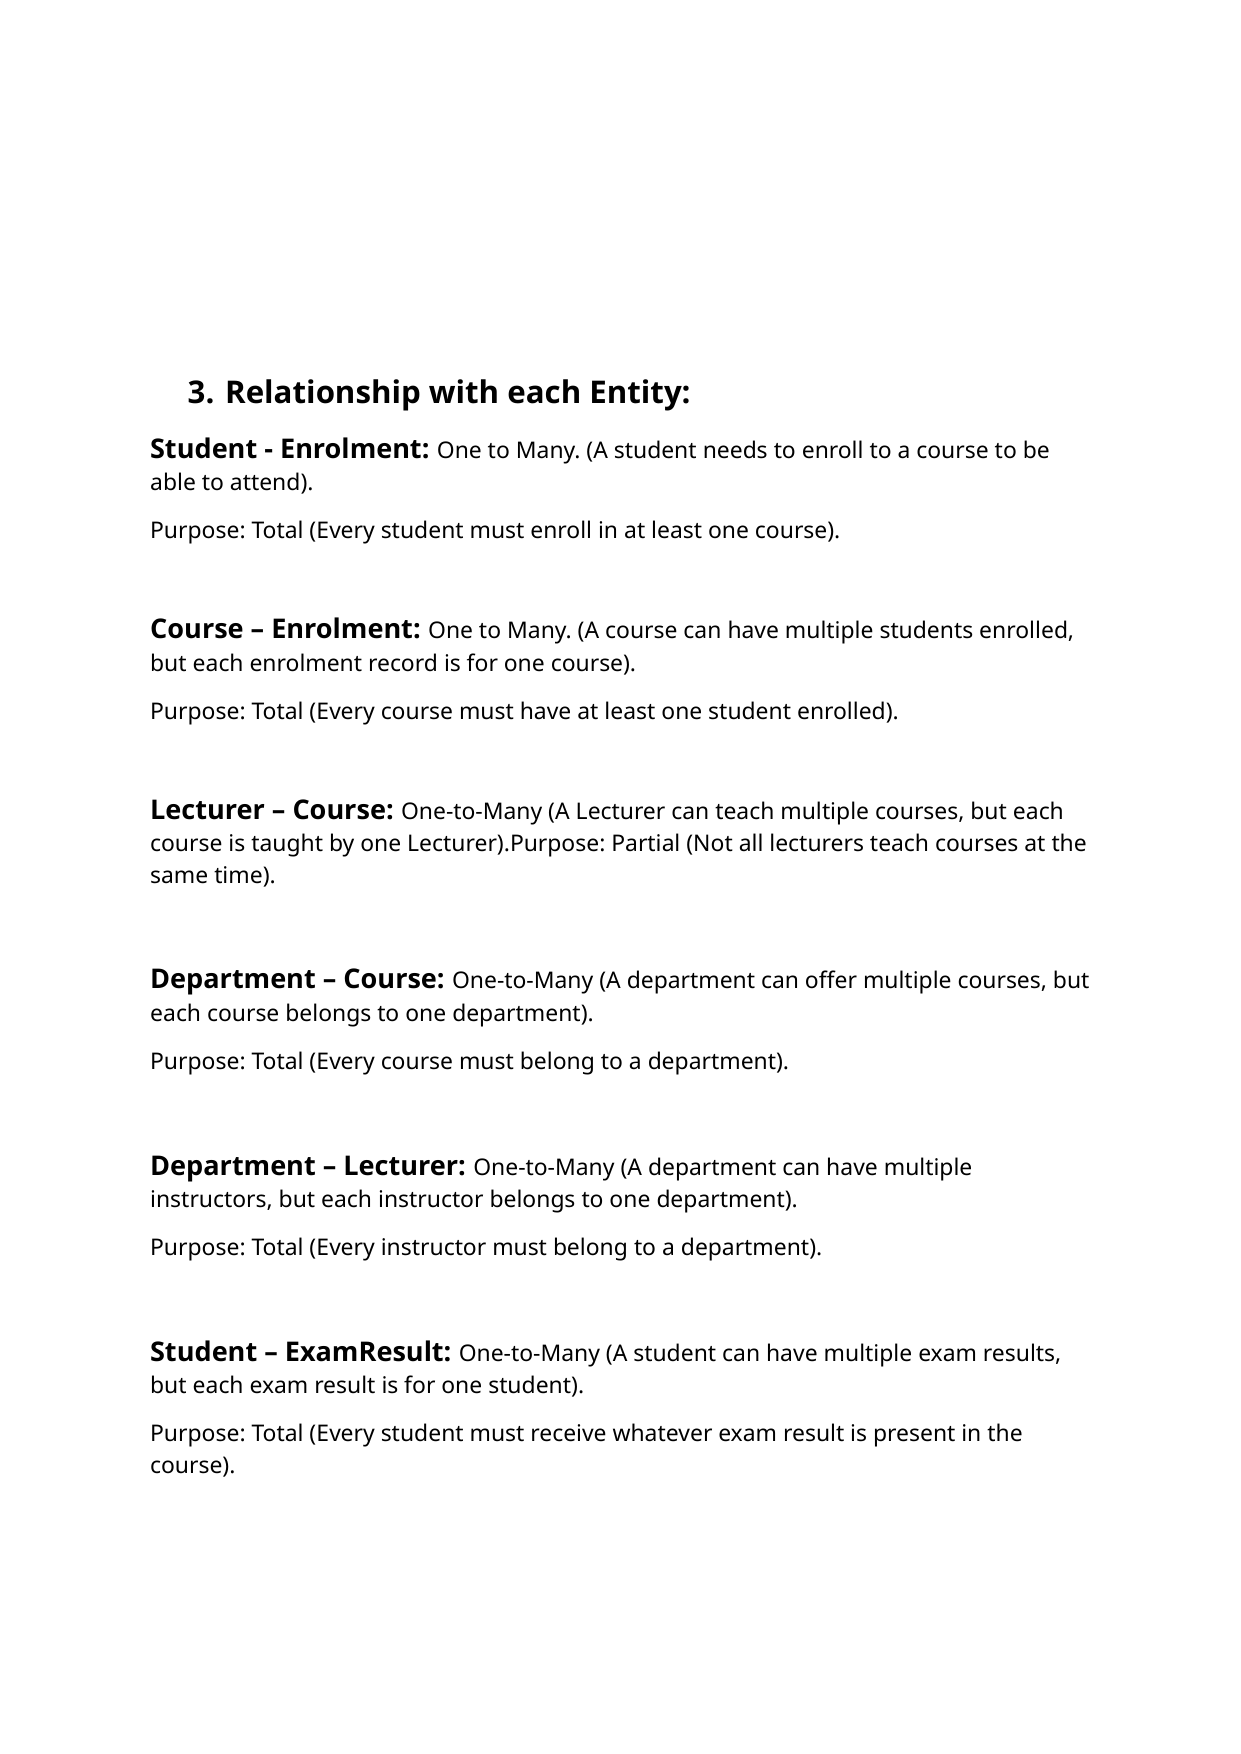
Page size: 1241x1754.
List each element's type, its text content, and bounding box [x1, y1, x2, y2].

list Relationship with each Entity: [187, 370, 1090, 412]
text Course – Enrolment: One to Many. (A course can have multiple students enrolled, but each enrolment record is for one course). [150, 610, 1090, 678]
text Department – Course: One-to-Many (A department can offer multiple courses, but each course belongs to one department). [150, 960, 1090, 1028]
text Purpose: Total (Every course must belong to a department). [150, 1045, 1090, 1076]
text Purpose: Total (Every student must receive whatever exam result is present in the course). [150, 1417, 1090, 1480]
text Student – ExamResult: One-to-Many (A student can have multiple exam results, but each exam result is for one student). [150, 1332, 1090, 1401]
text Purpose: Total (Every student must enroll in at least one course). [150, 514, 1090, 545]
text Purpose: Total (Every instructor must belong to a department). [150, 1231, 1090, 1262]
text Department – Lecturer: One-to-Many (A department can have multiple instructors, but each instructor belongs to one department). [150, 1146, 1090, 1214]
text Student - Enrolment: One to Many. (A student needs to enroll to a course to be able to attend). [150, 429, 1090, 497]
text Lecturer – Course: One-to-Many (A Lecturer can teach multiple courses, but each course is taught by one Lecturer).Purpose: Partial (Not all lecturers teach courses at the same time). [150, 790, 1090, 890]
text Purpose: Total (Every course must have at least one student enrolled). [150, 694, 1090, 726]
